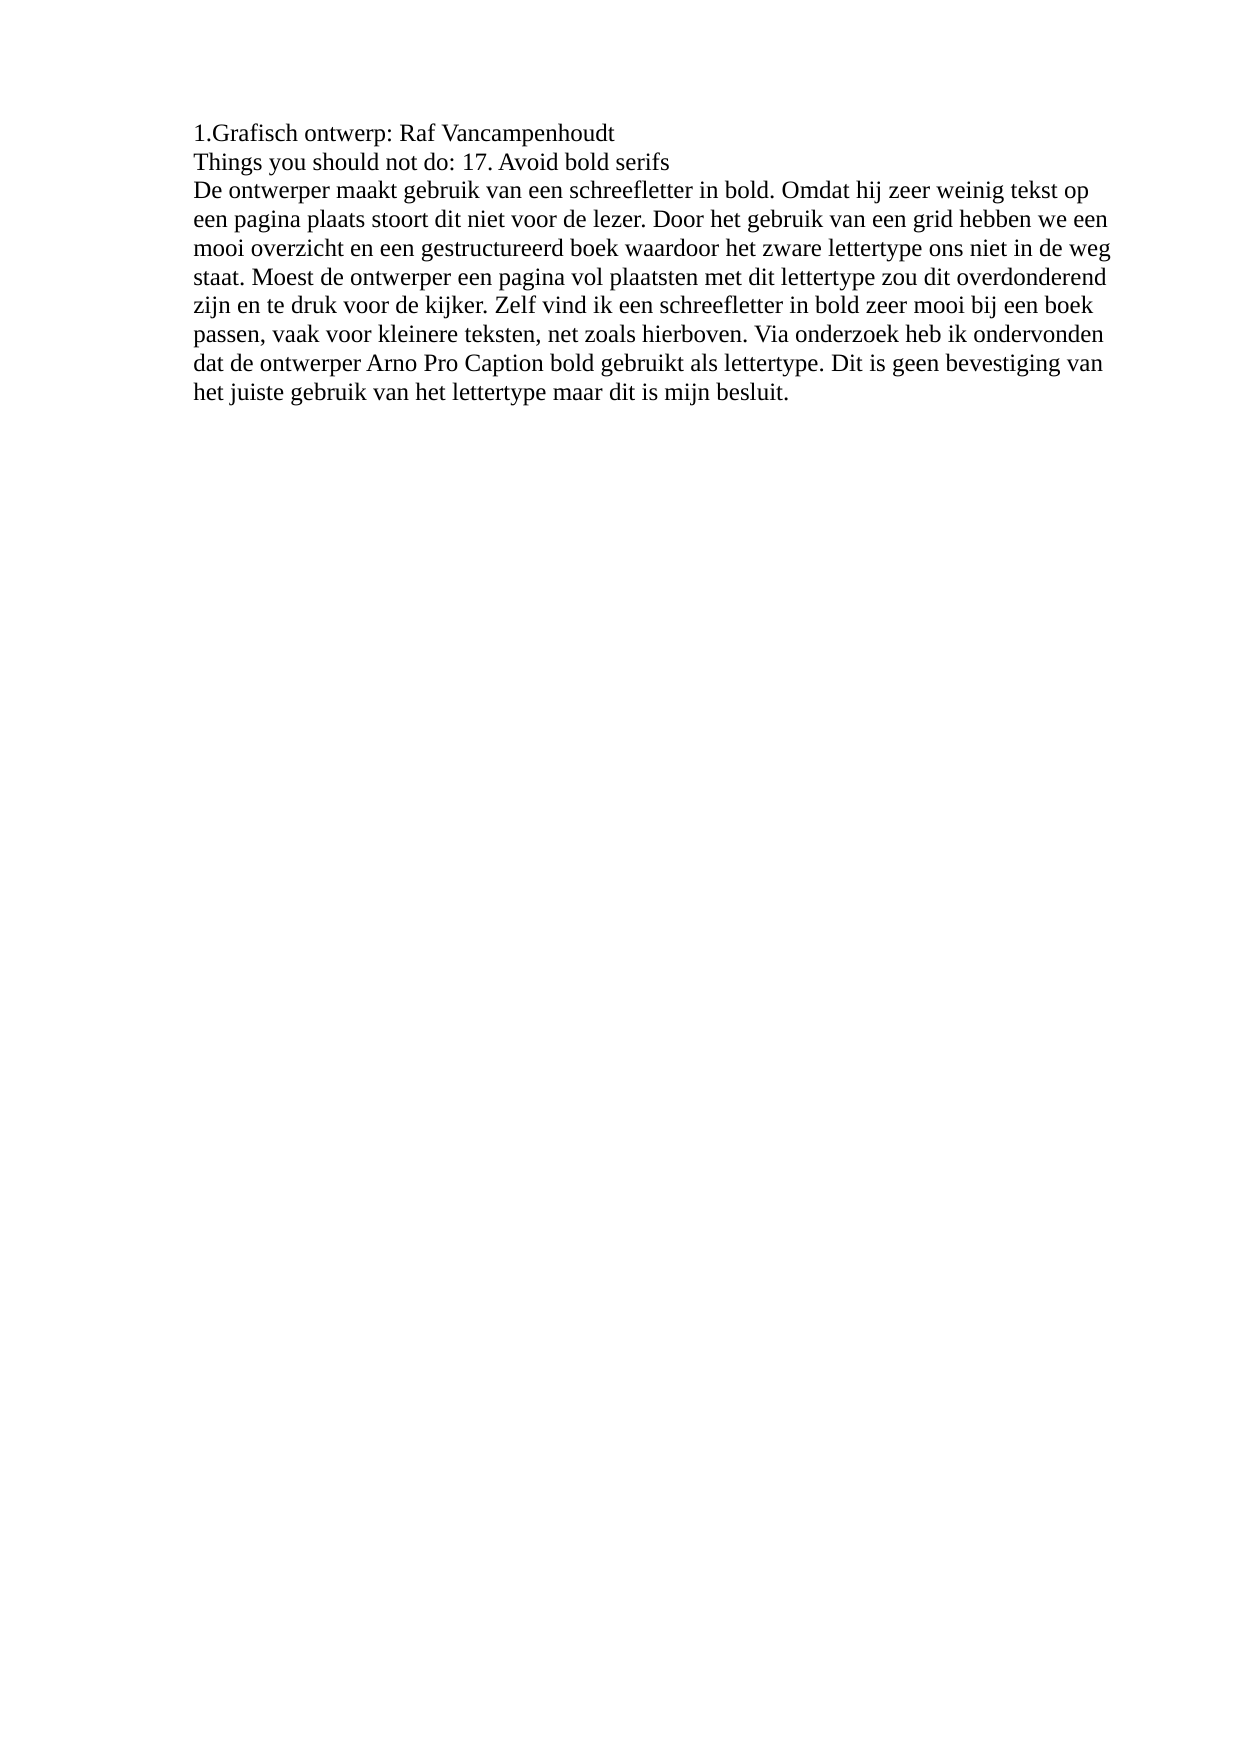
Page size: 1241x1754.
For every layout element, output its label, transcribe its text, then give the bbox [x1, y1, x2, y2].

list De ontwerper maakt gebruik van een schreefletter in bold. Omdat hij zeer weinig tekst op een pagina plaats stoort dit niet voor de lezer. Door het gebruik van een grid hebben we een mooi overzicht en een gestructureerd boek waardoor het zware lettertype ons niet in de weg staat. Moest de ontwerper een pagina vol plaatsten met dit lettertype zou dit overdonderend zijn en te druk voor de kijker. Zelf vind ik een schreefletter in bold zeer mooi bij een boek passen, vaak voor kleinere teksten, net zoals hierboven. Via onderzoek heb ik ondervonden dat de ontwerper Arno Pro Caption bold gebruikt als lettertype. Dit is geen bevestiging van het juiste gebruik van het lettertype maar dit is mijn besluit. [156, 176, 1122, 406]
list 1.Grafisch ontwerp: Raf Vancampenhoudt Things you should not do: 17. Avoid bold serifs [156, 118, 1122, 176]
